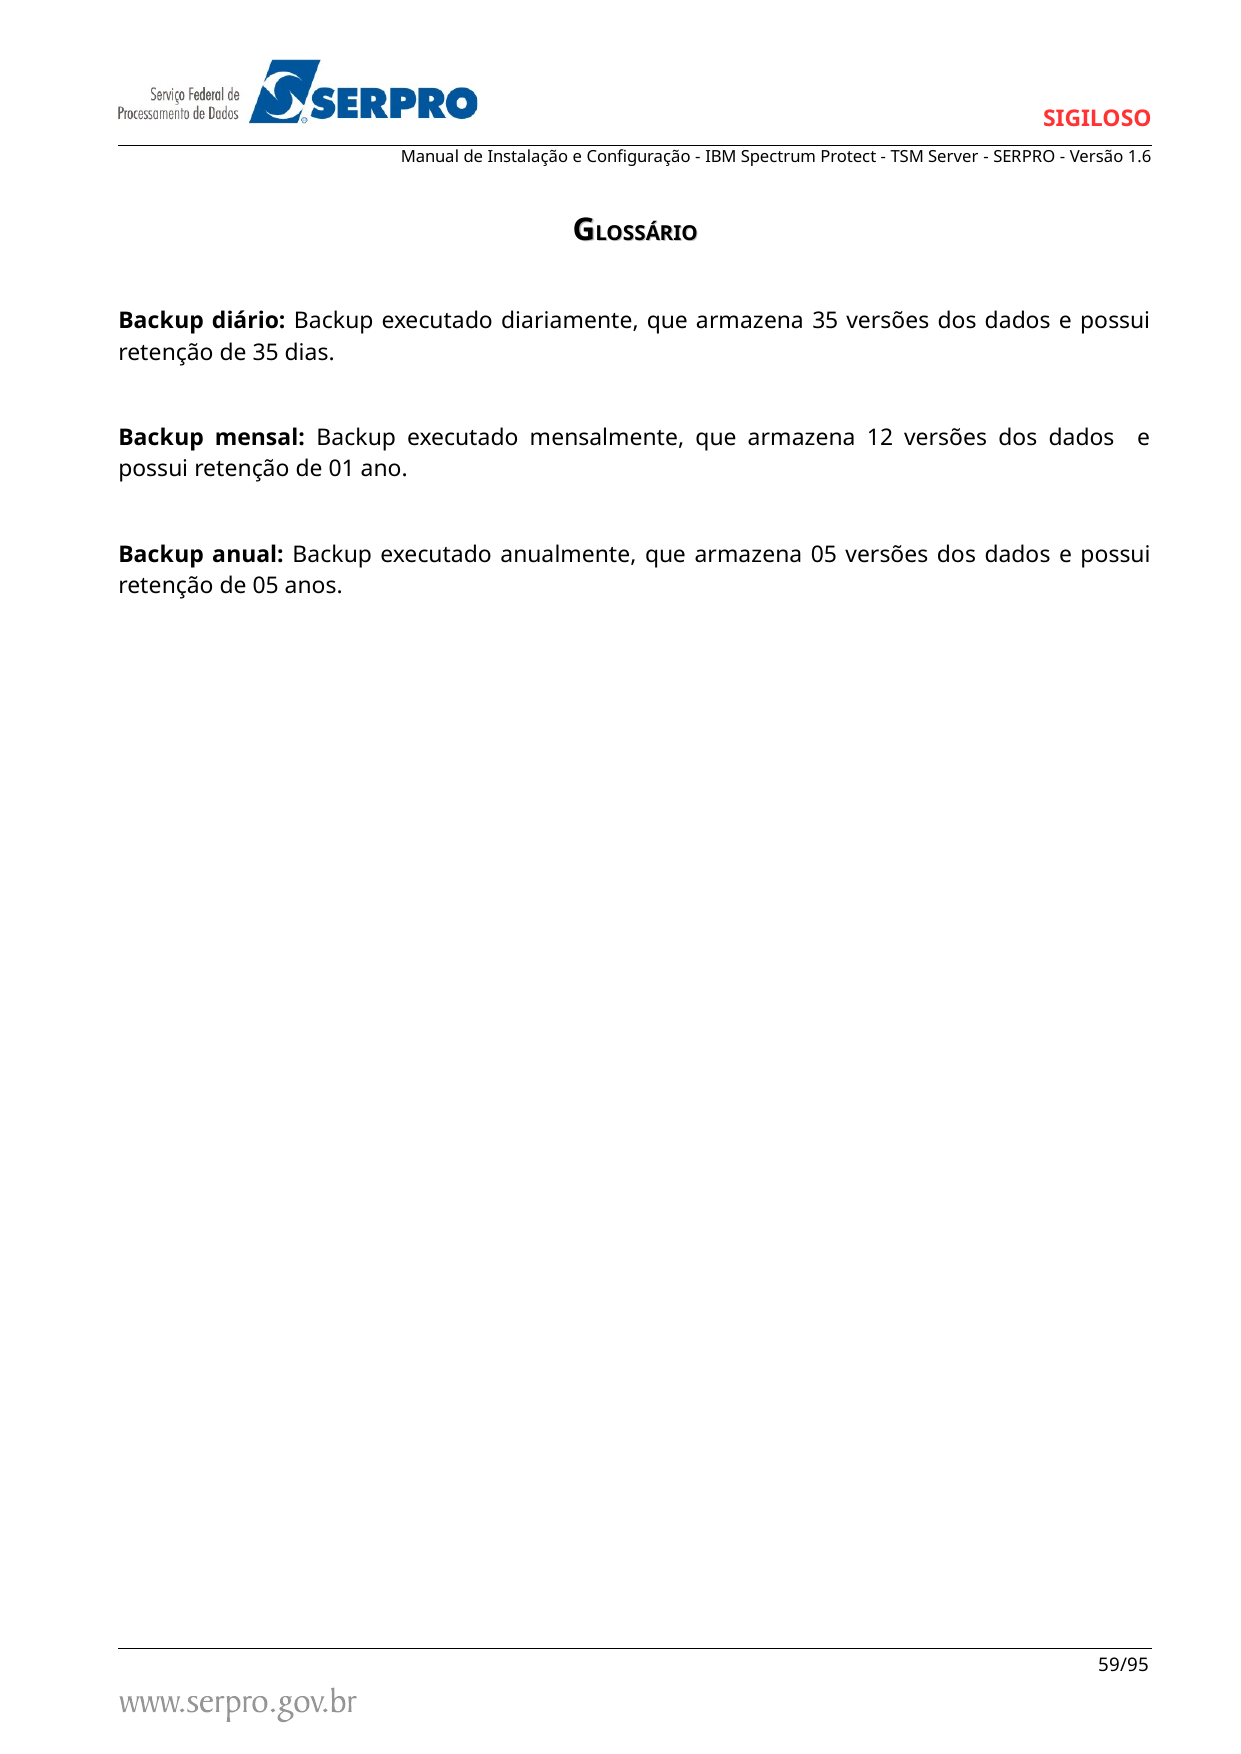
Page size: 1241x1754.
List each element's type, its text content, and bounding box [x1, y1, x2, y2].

text Backup anual: Backup executado anualmente, que armazena 05 versões dos dados e possui retenção de 05 anos. [118, 538, 1152, 600]
text Backup mensal: Backup executado mensalmente, que armazena 12 versões dos dados e possui retenção de 01 ano. [118, 421, 1152, 483]
title Glossário [118, 207, 1152, 249]
picture [118, 59, 478, 124]
text Backup diário: Backup executado diariamente, que armazena 35 versões dos dados e possui retenção de 35 dias. [118, 304, 1152, 366]
